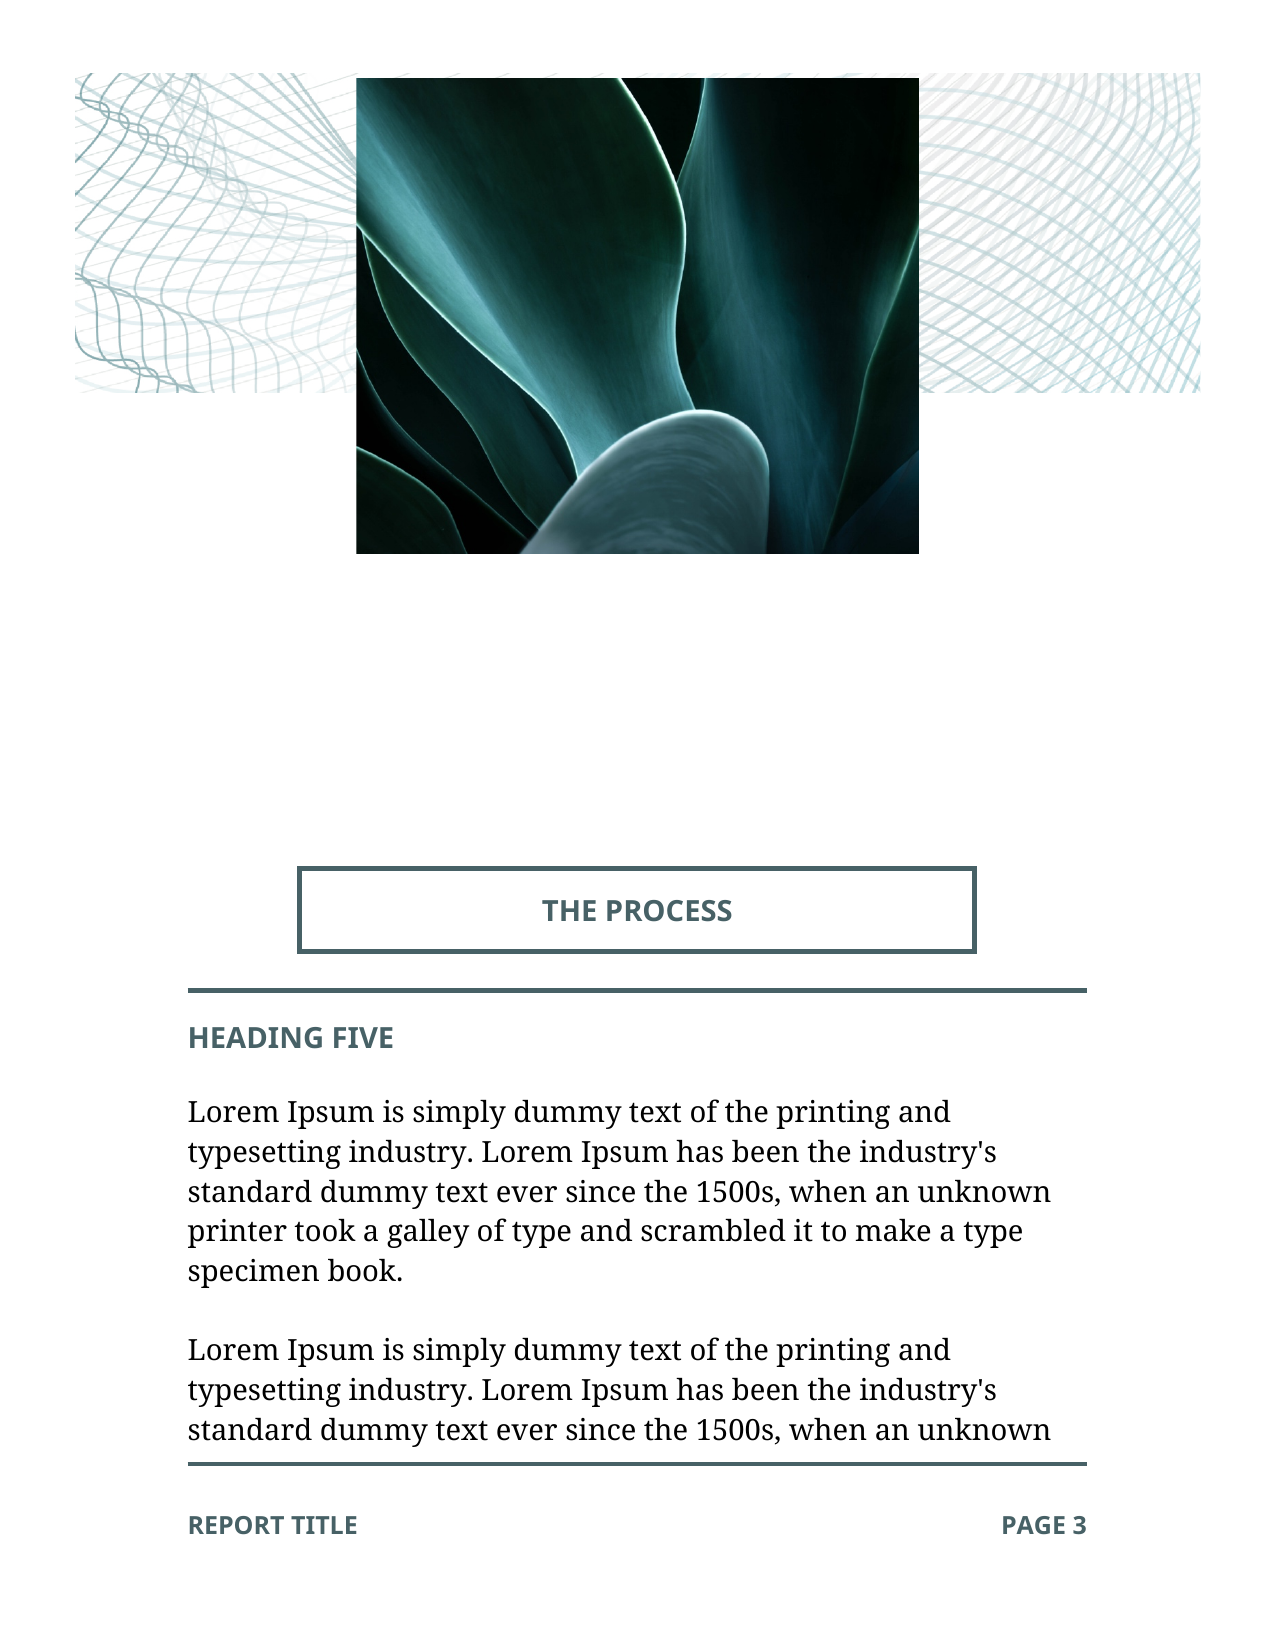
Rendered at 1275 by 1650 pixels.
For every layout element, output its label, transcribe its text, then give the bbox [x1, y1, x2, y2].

table_cell [75, 949, 300, 988]
table_cell [75, 393, 300, 553]
table_cell [975, 393, 1200, 553]
table_cell [977, 866, 1199, 949]
table_cell [75, 866, 297, 949]
table_cell HEADING FIVE Lorem Ipsum is simply dummy text of the printing and typesetting industry. Lorem Ipsum has been the industry's standard dummy text ever since the 1500s, when an unknown printer took a galley of type and scrambled it to make a type specimen book. Lorem Ipsum is simply dummy text of the printing and typesetting industry. Lorem Ipsum has been the industry's standard dummy text ever since the 1500s, when an unknown [188, 993, 1087, 1462]
table_cell [75, 988, 187, 1462]
table_cell [525, 954, 749, 988]
table_cell [919, 393, 975, 553]
table_cell [974, 949, 1199, 988]
table_header [300, 602, 524, 866]
table_cell THE PROCESS [302, 871, 972, 949]
table_cell [300, 393, 356, 553]
table_header [525, 602, 749, 866]
table_header [75, 602, 300, 866]
table_cell [749, 954, 974, 988]
table_header [974, 602, 1199, 866]
table_cell [300, 954, 524, 988]
table_header [749, 602, 974, 866]
table_cell [1087, 988, 1199, 1462]
